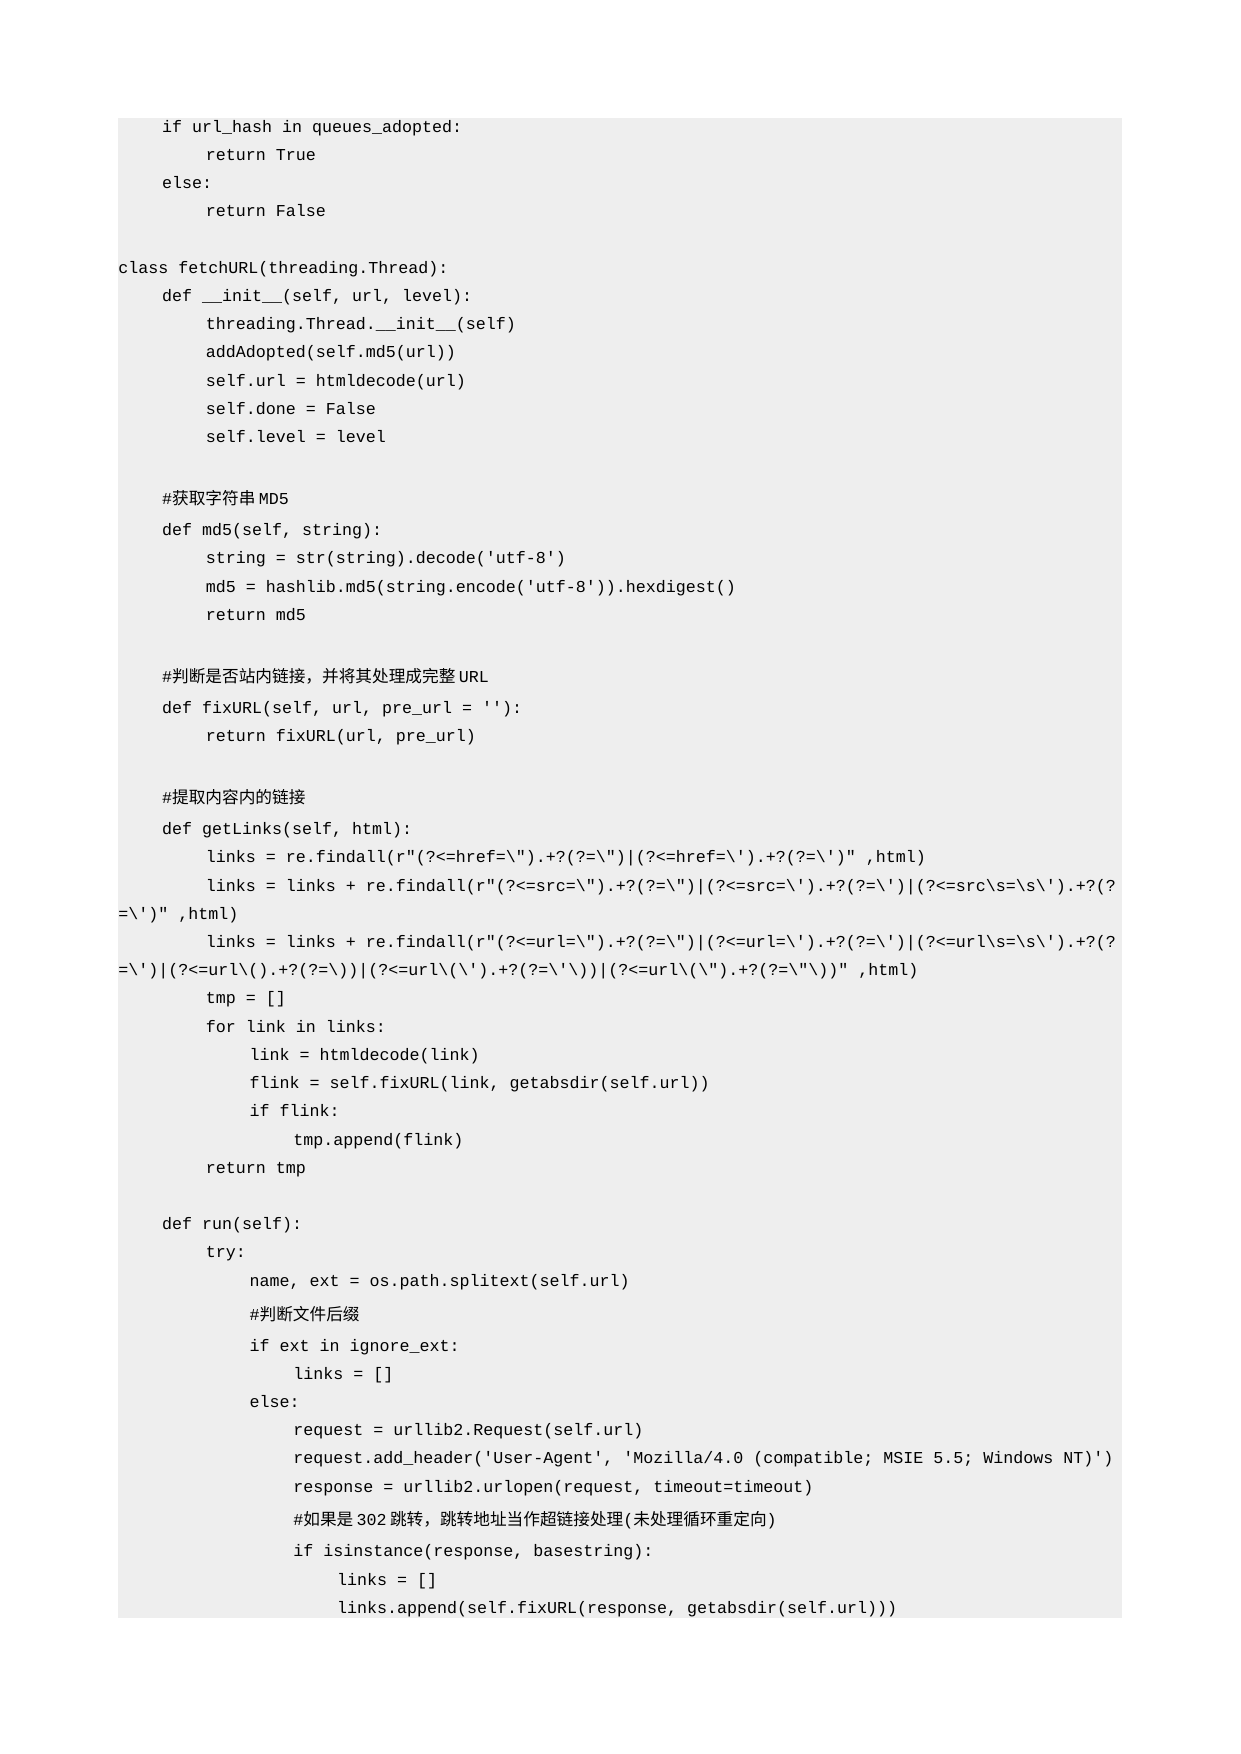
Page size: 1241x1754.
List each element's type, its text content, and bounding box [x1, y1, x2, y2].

text else: [118, 1393, 1122, 1412]
text flink = self.fixURL(link, getabsdir(self.url)) [118, 1075, 1122, 1093]
text try: [118, 1244, 1122, 1263]
text def __init__(self, url, level): [118, 287, 1122, 306]
text addAdopted(self.md5(url)) [118, 344, 1122, 363]
text class fetchURL(threading.Thread): [118, 259, 1122, 278]
text md5 = hashlib.md5(string.encode('utf-8')).hexdigest() [118, 578, 1122, 597]
text return fixURL(url, pre_url) [118, 728, 1122, 746]
text #获取字符串MD5 [118, 485, 1122, 509]
text return md5 [118, 606, 1122, 625]
text return False [118, 203, 1122, 222]
text string = str(string).decode('utf-8') [118, 550, 1122, 569]
text return True [118, 146, 1122, 165]
text links = re.findall(r"(?<=href=\").+?(?=\")|(?<=href=\').+?(?=\')" ,html) [118, 849, 1122, 868]
text links = [] [118, 1365, 1122, 1384]
text self.url = htmldecode(url) [118, 372, 1122, 391]
text links.append(self.fixURL(response, getabsdir(self.url))) [118, 1599, 1122, 1618]
text if flink: [118, 1103, 1122, 1122]
text def fixURL(self, url, pre_url = ''): [118, 699, 1122, 718]
text else: [118, 174, 1122, 193]
text #判断是否站内链接，并将其处理成完整URL [118, 663, 1122, 687]
text threading.Thread.__init__(self) [118, 316, 1122, 334]
text links = links + re.findall(r"(?<=url=\").+?(?=\")|(?<=url=\').+?(?=\')|(?<=url\s=\s\').+?(?=\')|(?<=url\().+?(?=\))|(?<=url\(\').+?(?=\'\))|(?<=url\(\").+?(?=\"\))" ,html) [118, 933, 1122, 981]
text if url_hash in queues_adopted: [118, 118, 1122, 137]
text def run(self): [118, 1216, 1122, 1235]
text return tmp [118, 1159, 1122, 1178]
text for link in links: [118, 1018, 1122, 1037]
text request = urllib2.Request(self.url) [118, 1422, 1122, 1441]
text def getLinks(self, html): [118, 821, 1122, 839]
text tmp.append(flink) [118, 1131, 1122, 1150]
text self.done = False [118, 400, 1122, 419]
text name, ext = os.path.splitext(self.url) [118, 1272, 1122, 1291]
text if ext in ignore_ext: [118, 1337, 1122, 1356]
text link = htmldecode(link) [118, 1046, 1122, 1065]
text if isinstance(response, basestring): [118, 1543, 1122, 1562]
text def md5(self, string): [118, 522, 1122, 541]
text #判断文件后缀 [118, 1301, 1122, 1325]
text #如果是302跳转，跳转地址当作超链接处理(未处理循环重定向) [118, 1506, 1122, 1531]
text #提取内容内的链接 [118, 784, 1122, 808]
text tmp = [] [118, 990, 1122, 1009]
text self.level = level [118, 429, 1122, 447]
text request.add_header('User-Agent', 'Mozilla/4.0 (compatible; MSIE 5.5; Windows NT)') [118, 1450, 1122, 1469]
text links = links + re.findall(r"(?<=src=\").+?(?=\")|(?<=src=\').+?(?=\')|(?<=src\s=\s\').+?(?=\')" ,html) [118, 877, 1122, 924]
text links = [] [118, 1571, 1122, 1590]
text response = urllib2.urlopen(request, timeout=timeout) [118, 1478, 1122, 1497]
